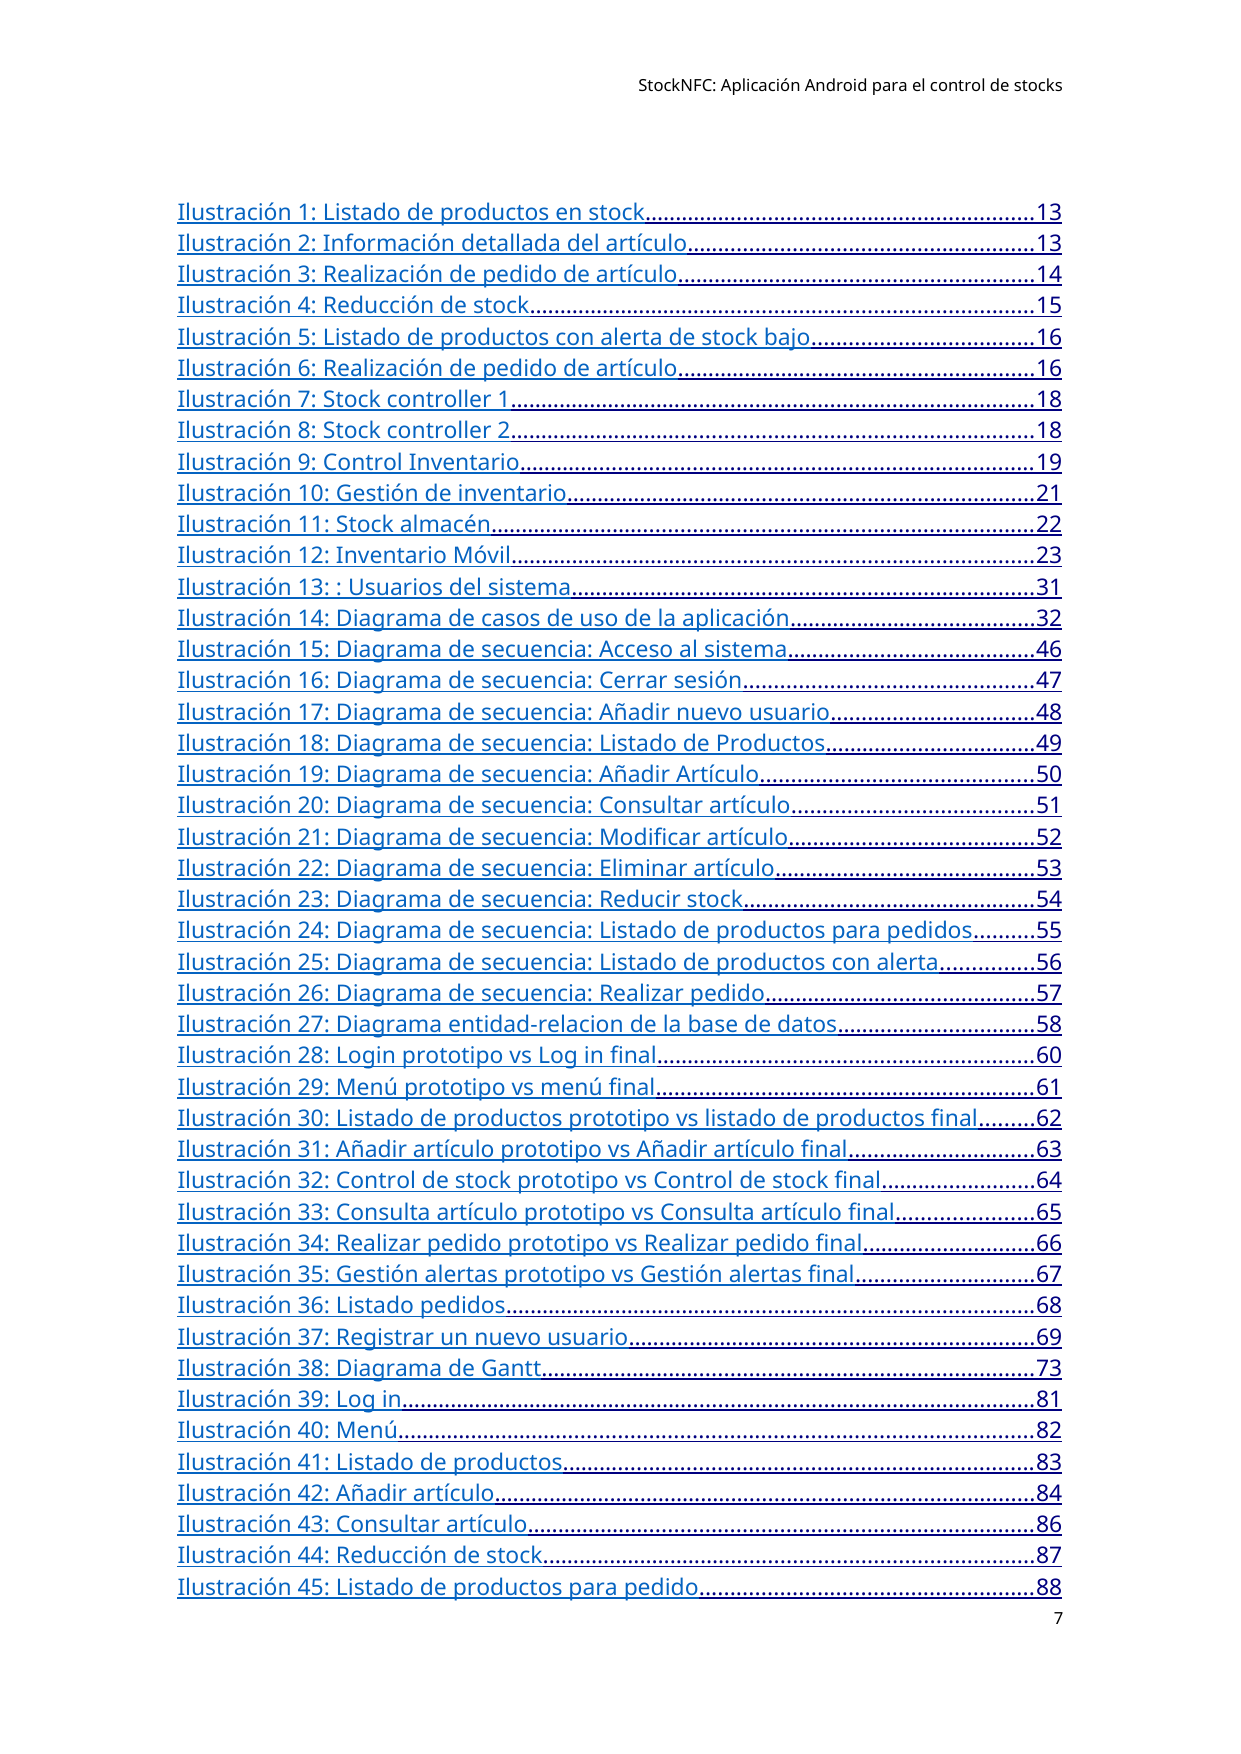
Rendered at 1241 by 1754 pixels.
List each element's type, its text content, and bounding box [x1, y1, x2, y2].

text Ilustración 42: Añadir artículo 84 [177, 1477, 1063, 1508]
text Ilustración 43: Consultar artículo 86 [177, 1508, 1063, 1539]
text Ilustración 1: Listado de productos en stock 13 [177, 196, 1063, 227]
text Ilustración 44: Reducción de stock 87 [177, 1539, 1063, 1571]
text Ilustración 9: Control Inventario 19 [177, 446, 1063, 477]
text Ilustración 11: Stock almacén 22 [177, 508, 1063, 539]
text Ilustración 37: Registrar un nuevo usuario 69 [177, 1321, 1063, 1352]
text Ilustración 35: Gestión alertas prototipo vs Gestión alertas final 67 [177, 1258, 1063, 1289]
text Ilustración 21: Diagrama de secuencia: Modificar artículo 52 [177, 821, 1063, 852]
text Ilustración 19: Diagrama de secuencia: Añadir Artículo 50 [177, 758, 1063, 789]
text Ilustración 41: Listado de productos 83 [177, 1446, 1063, 1477]
text Ilustración 40: Menú 82 [177, 1414, 1063, 1446]
text Ilustración 26: Diagrama de secuencia: Realizar pedido 57 [177, 977, 1063, 1008]
text Ilustración 8: Stock controller 2 18 [177, 414, 1063, 446]
text Ilustración 39: Log in 81 [177, 1383, 1063, 1414]
text Ilustración 34: Realizar pedido prototipo vs Realizar pedido final 66 [177, 1227, 1063, 1258]
text Ilustración 24: Diagrama de secuencia: Listado de productos para pedidos 55 [177, 914, 1063, 946]
text Ilustración 15: Diagrama de secuencia: Acceso al sistema 46 [177, 633, 1063, 664]
text Ilustración 7: Stock controller 1 18 [177, 383, 1063, 414]
text Ilustración 20: Diagrama de secuencia: Consultar artículo 51 [177, 789, 1063, 821]
text Ilustración 31: Añadir artículo prototipo vs Añadir artículo final 63 [177, 1133, 1063, 1164]
text Ilustración 33: Consulta artículo prototipo vs Consulta artículo final 65 [177, 1196, 1063, 1227]
text Ilustración 18: Diagrama de secuencia: Listado de Productos 49 [177, 727, 1063, 758]
text Ilustración 45: Listado de productos para pedido 88 [177, 1571, 1063, 1602]
text Ilustración 14: Diagrama de casos de uso de la aplicación 32 [177, 602, 1063, 633]
text Ilustración 13: : Usuarios del sistema 31 [177, 571, 1063, 602]
text Ilustración 16: Diagrama de secuencia: Cerrar sesión 47 [177, 664, 1063, 696]
text Ilustración 38: Diagrama de Gantt 73 [177, 1352, 1063, 1383]
text Ilustración 25: Diagrama de secuencia: Listado de productos con alerta 56 [177, 946, 1063, 977]
text Ilustración 17: Diagrama de secuencia: Añadir nuevo usuario 48 [177, 696, 1063, 727]
text Ilustración 22: Diagrama de secuencia: Eliminar artículo 53 [177, 852, 1063, 883]
text Ilustración 29: Menú prototipo vs menú final 61 [177, 1071, 1063, 1102]
text Ilustración 32: Control de stock prototipo vs Control de stock final 64 [177, 1164, 1063, 1196]
text Ilustración 4: Reducción de stock 15 [177, 289, 1063, 321]
text Ilustración 12: Inventario Móvil 23 [177, 539, 1063, 571]
text Ilustración 6: Realización de pedido de artículo 16 [177, 352, 1063, 383]
text Ilustración 23: Diagrama de secuencia: Reducir stock 54 [177, 883, 1063, 914]
text Ilustración 28: Login prototipo vs Log in final 60 [177, 1039, 1063, 1071]
text Ilustración 5: Listado de productos con alerta de stock bajo 16 [177, 321, 1063, 352]
text Ilustración 10: Gestión de inventario 21 [177, 477, 1063, 508]
text Ilustración 30: Listado de productos prototipo vs listado de productos final 62 [177, 1102, 1063, 1133]
text Ilustración 3: Realización de pedido de artículo 14 [177, 258, 1063, 289]
text Ilustración 36: Listado pedidos 68 [177, 1289, 1063, 1321]
text Ilustración 2: Información detallada del artículo 13 [177, 227, 1063, 258]
text Ilustración 27: Diagrama entidad-relacion de la base de datos 58 [177, 1008, 1063, 1039]
